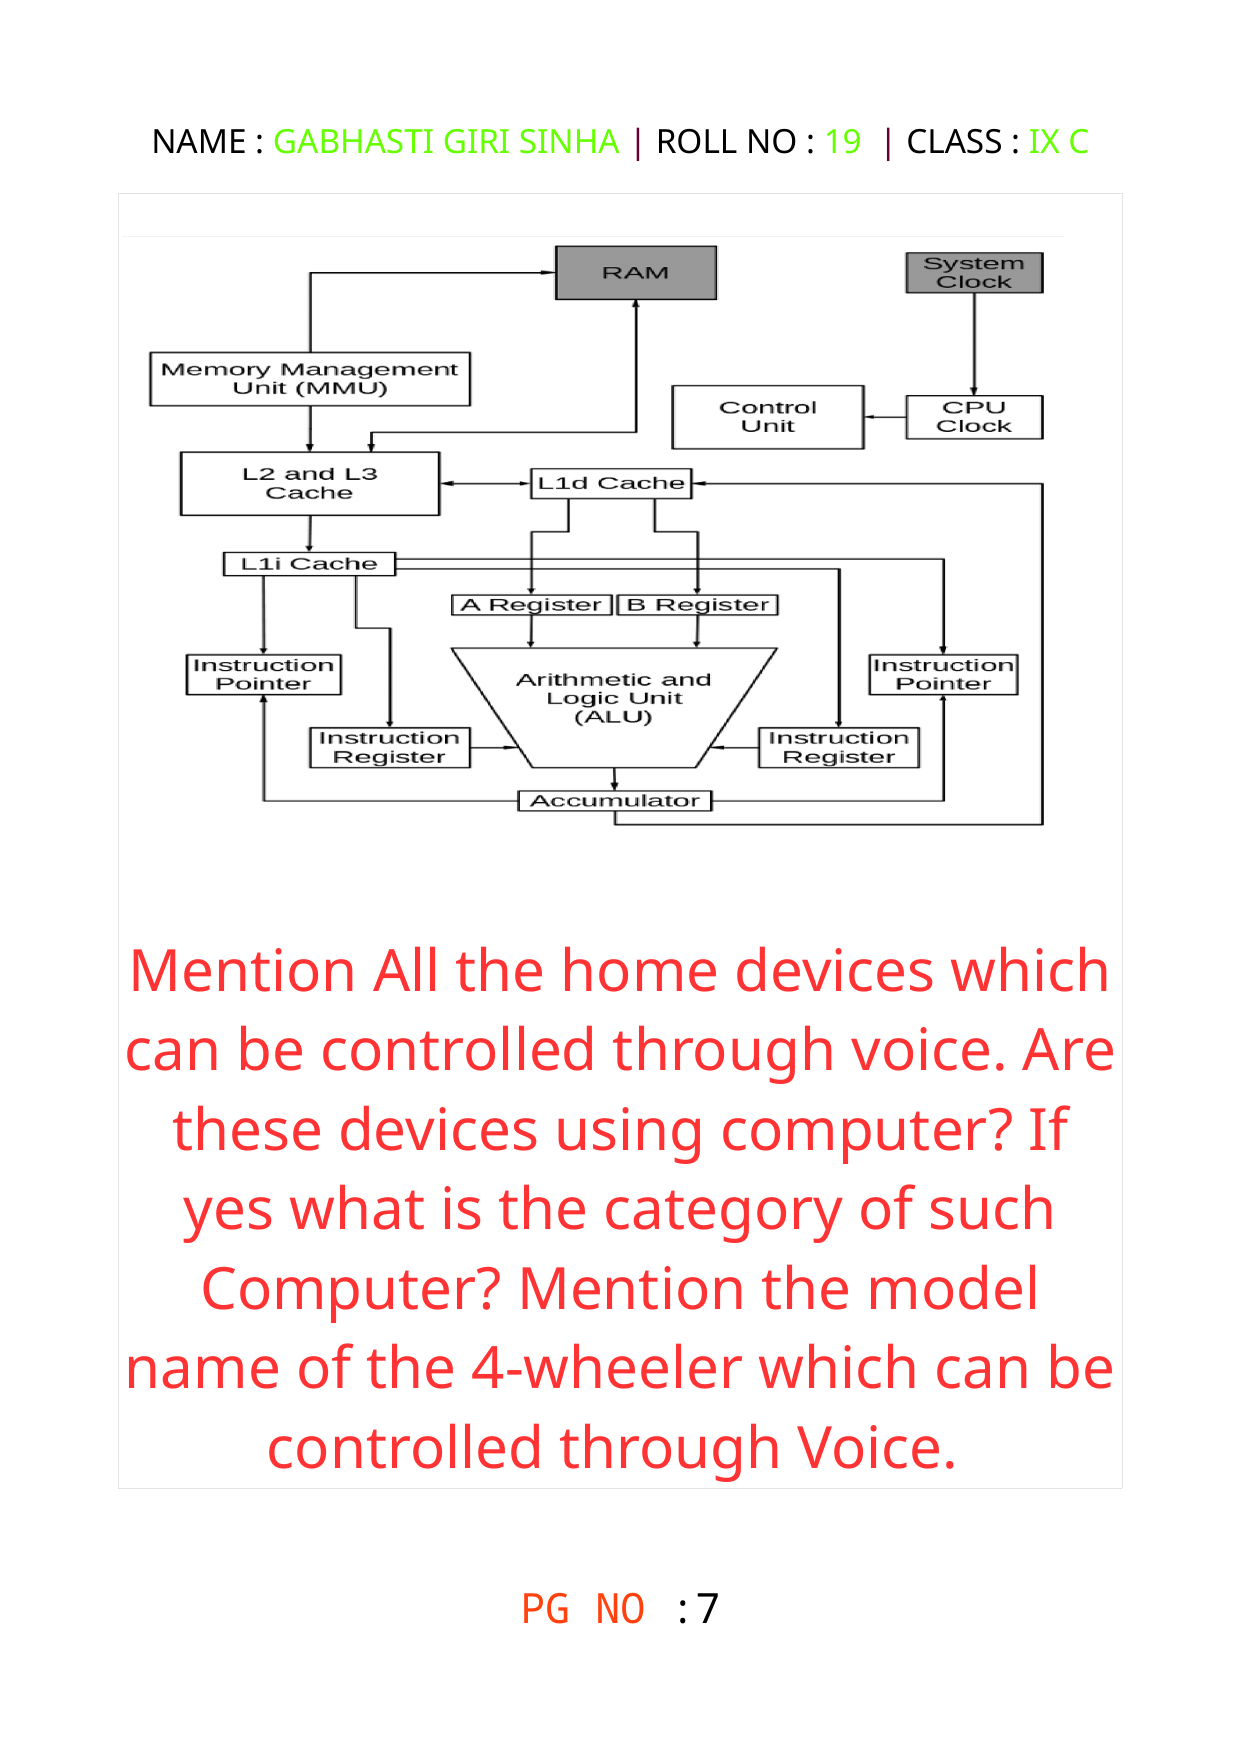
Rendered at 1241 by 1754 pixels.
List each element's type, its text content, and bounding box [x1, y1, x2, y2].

picture [120, 236, 1064, 837]
text Mention All the home devices which can be controlled through voice. Are these devices using computer? If yes what is the category of such Computer? Mention the model name of the 4-wheeler which can be controlled through Voice. [119, 926, 1122, 1488]
